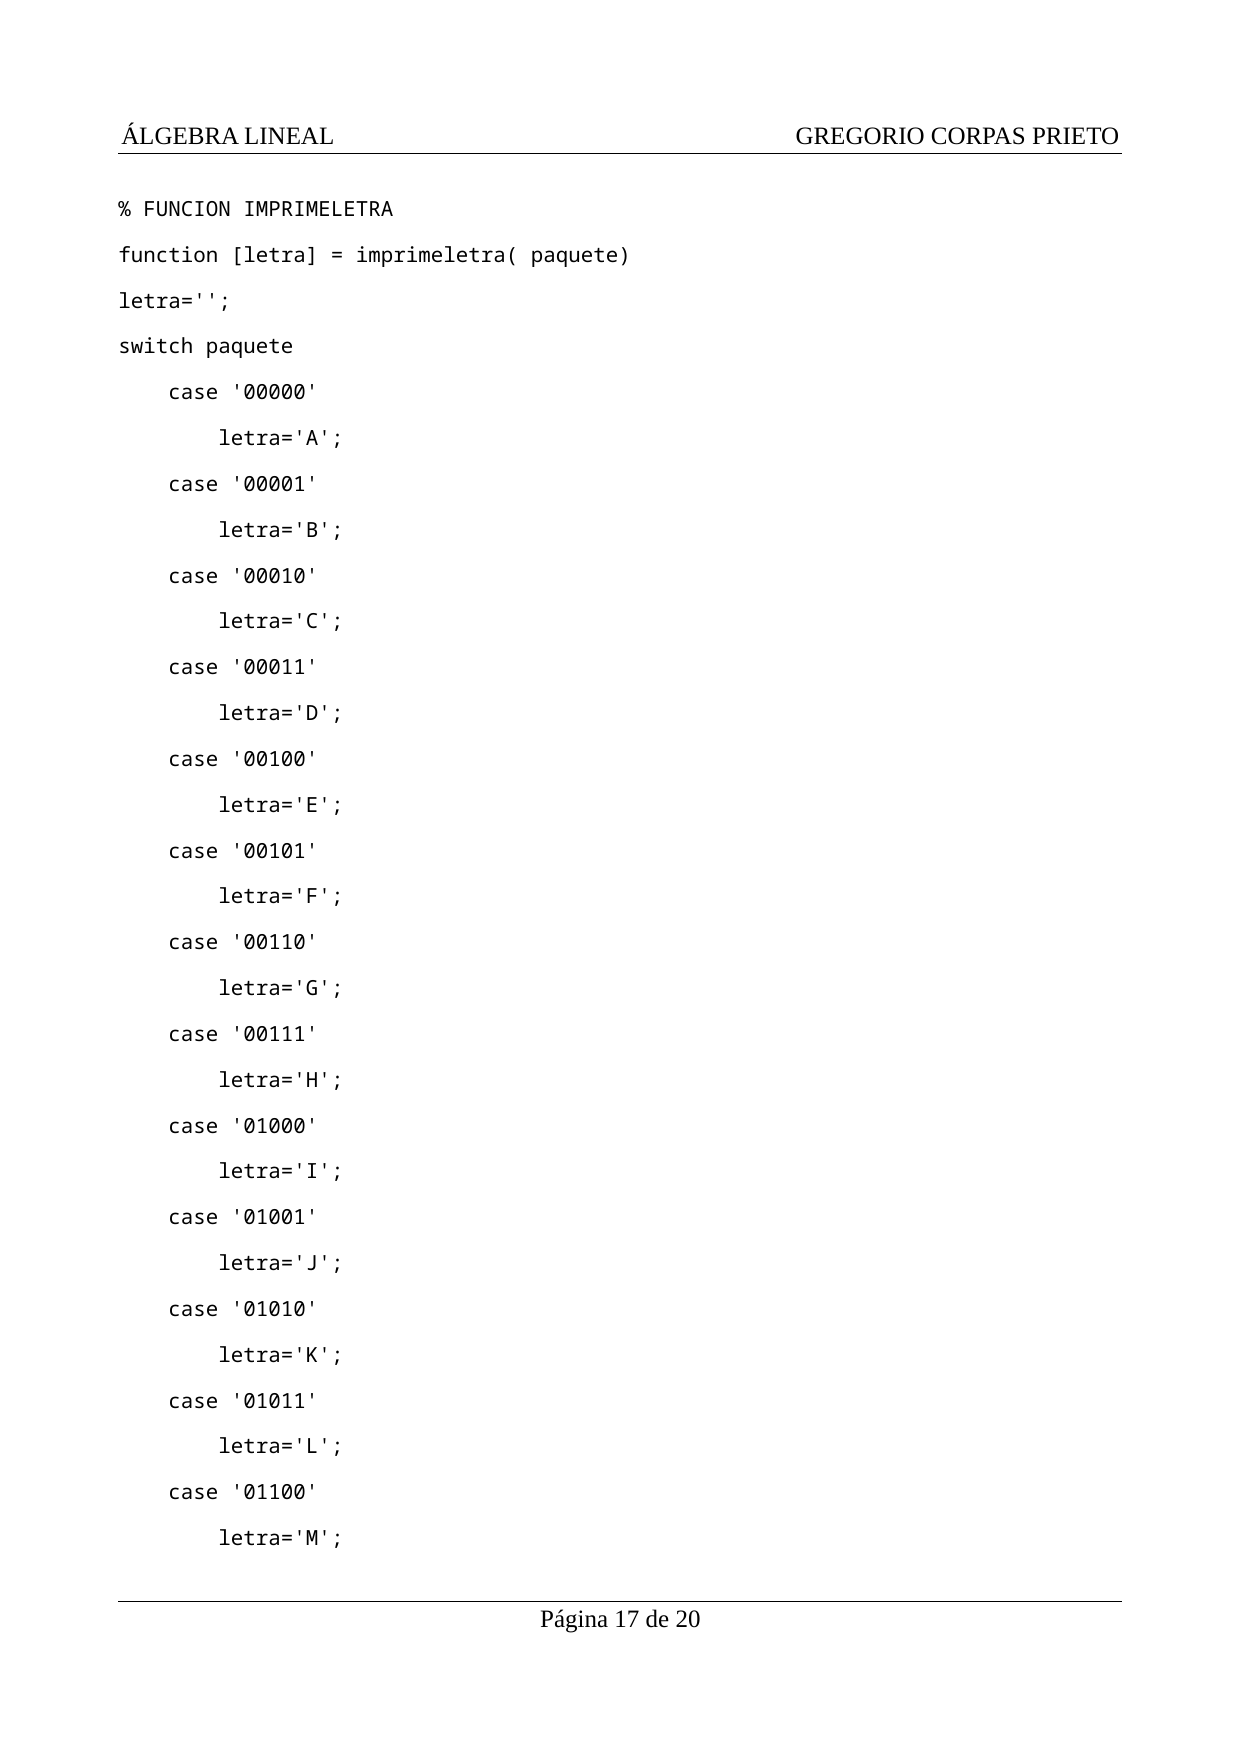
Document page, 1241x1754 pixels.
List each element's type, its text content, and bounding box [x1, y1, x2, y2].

text case '01100' [118, 1477, 1122, 1506]
text letra='F'; [118, 882, 1122, 910]
text case '00001' [118, 469, 1122, 497]
text letra=''; [118, 286, 1122, 314]
text letra='G'; [118, 973, 1122, 1002]
text case '00100' [118, 744, 1122, 772]
text case '01010' [118, 1294, 1122, 1322]
text case '00000' [118, 377, 1122, 406]
text letra='A'; [118, 423, 1122, 452]
text switch paquete [118, 332, 1122, 360]
text letra='E'; [118, 790, 1122, 818]
text % FUNCION IMPRIMELETRA [118, 194, 1122, 222]
text letra='B'; [118, 515, 1122, 543]
text letra='M'; [118, 1523, 1122, 1552]
text letra='K'; [118, 1340, 1122, 1368]
text case '00110' [118, 927, 1122, 956]
text case '00010' [118, 561, 1122, 589]
text letra='J'; [118, 1248, 1122, 1277]
text case '01000' [118, 1111, 1122, 1139]
text case '01011' [118, 1386, 1122, 1414]
text case '00011' [118, 652, 1122, 681]
text case '01001' [118, 1202, 1122, 1231]
text letra='D'; [118, 698, 1122, 727]
text letra='H'; [118, 1065, 1122, 1093]
text letra='L'; [118, 1432, 1122, 1460]
text case '00101' [118, 836, 1122, 864]
text letra='I'; [118, 1157, 1122, 1185]
text function [letra] = imprimeletra( paquete) [118, 240, 1122, 268]
text case '00111' [118, 1019, 1122, 1047]
text letra='C'; [118, 607, 1122, 635]
